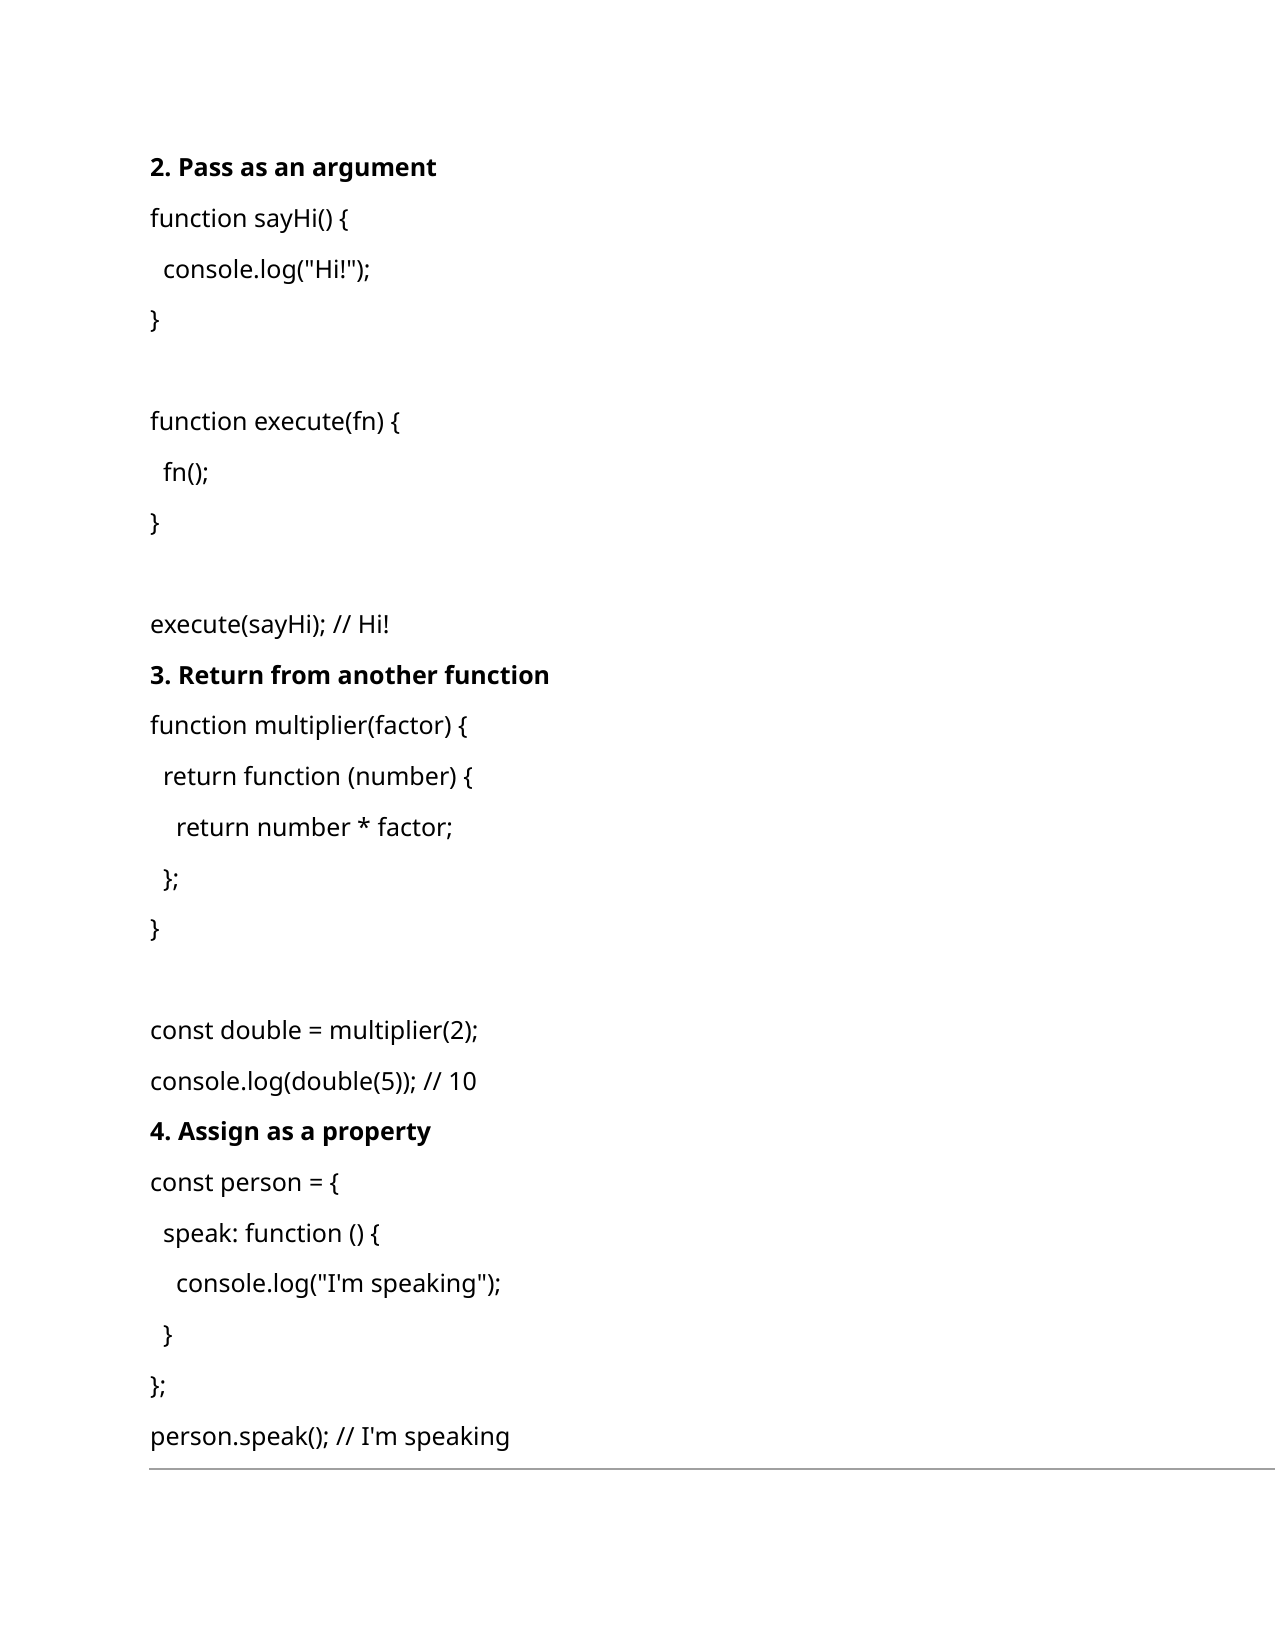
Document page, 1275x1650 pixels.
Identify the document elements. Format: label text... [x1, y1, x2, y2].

text }; [150, 1367, 1125, 1402]
text } [150, 1317, 1125, 1351]
text return function (number) { [150, 759, 1125, 793]
text fn(); [150, 454, 1125, 488]
text console.log("Hi!"); [150, 251, 1125, 286]
text }; [150, 860, 1125, 894]
text const double = multiplier(2); [150, 1012, 1125, 1046]
text person.speak(); // I'm speaking [150, 1418, 1125, 1452]
text console.log("I'm speaking"); [150, 1266, 1125, 1300]
text function multiplier(factor) { [150, 708, 1125, 742]
text 2. Pass as an argument [150, 150, 1125, 184]
text const person = { [150, 1164, 1125, 1199]
text function execute(fn) { [150, 404, 1125, 438]
text 4. Assign as a property [150, 1114, 1125, 1148]
text console.log(double(5)); // 10 [150, 1063, 1125, 1097]
text 3. Return from another function [150, 657, 1125, 691]
text function sayHi() { [150, 201, 1125, 235]
text } [150, 505, 1125, 539]
text return number * factor; [150, 809, 1125, 843]
text speak: function () { [150, 1215, 1125, 1249]
text execute(sayHi); // Hi! [150, 607, 1125, 641]
text } [150, 302, 1125, 336]
text } [150, 911, 1125, 945]
